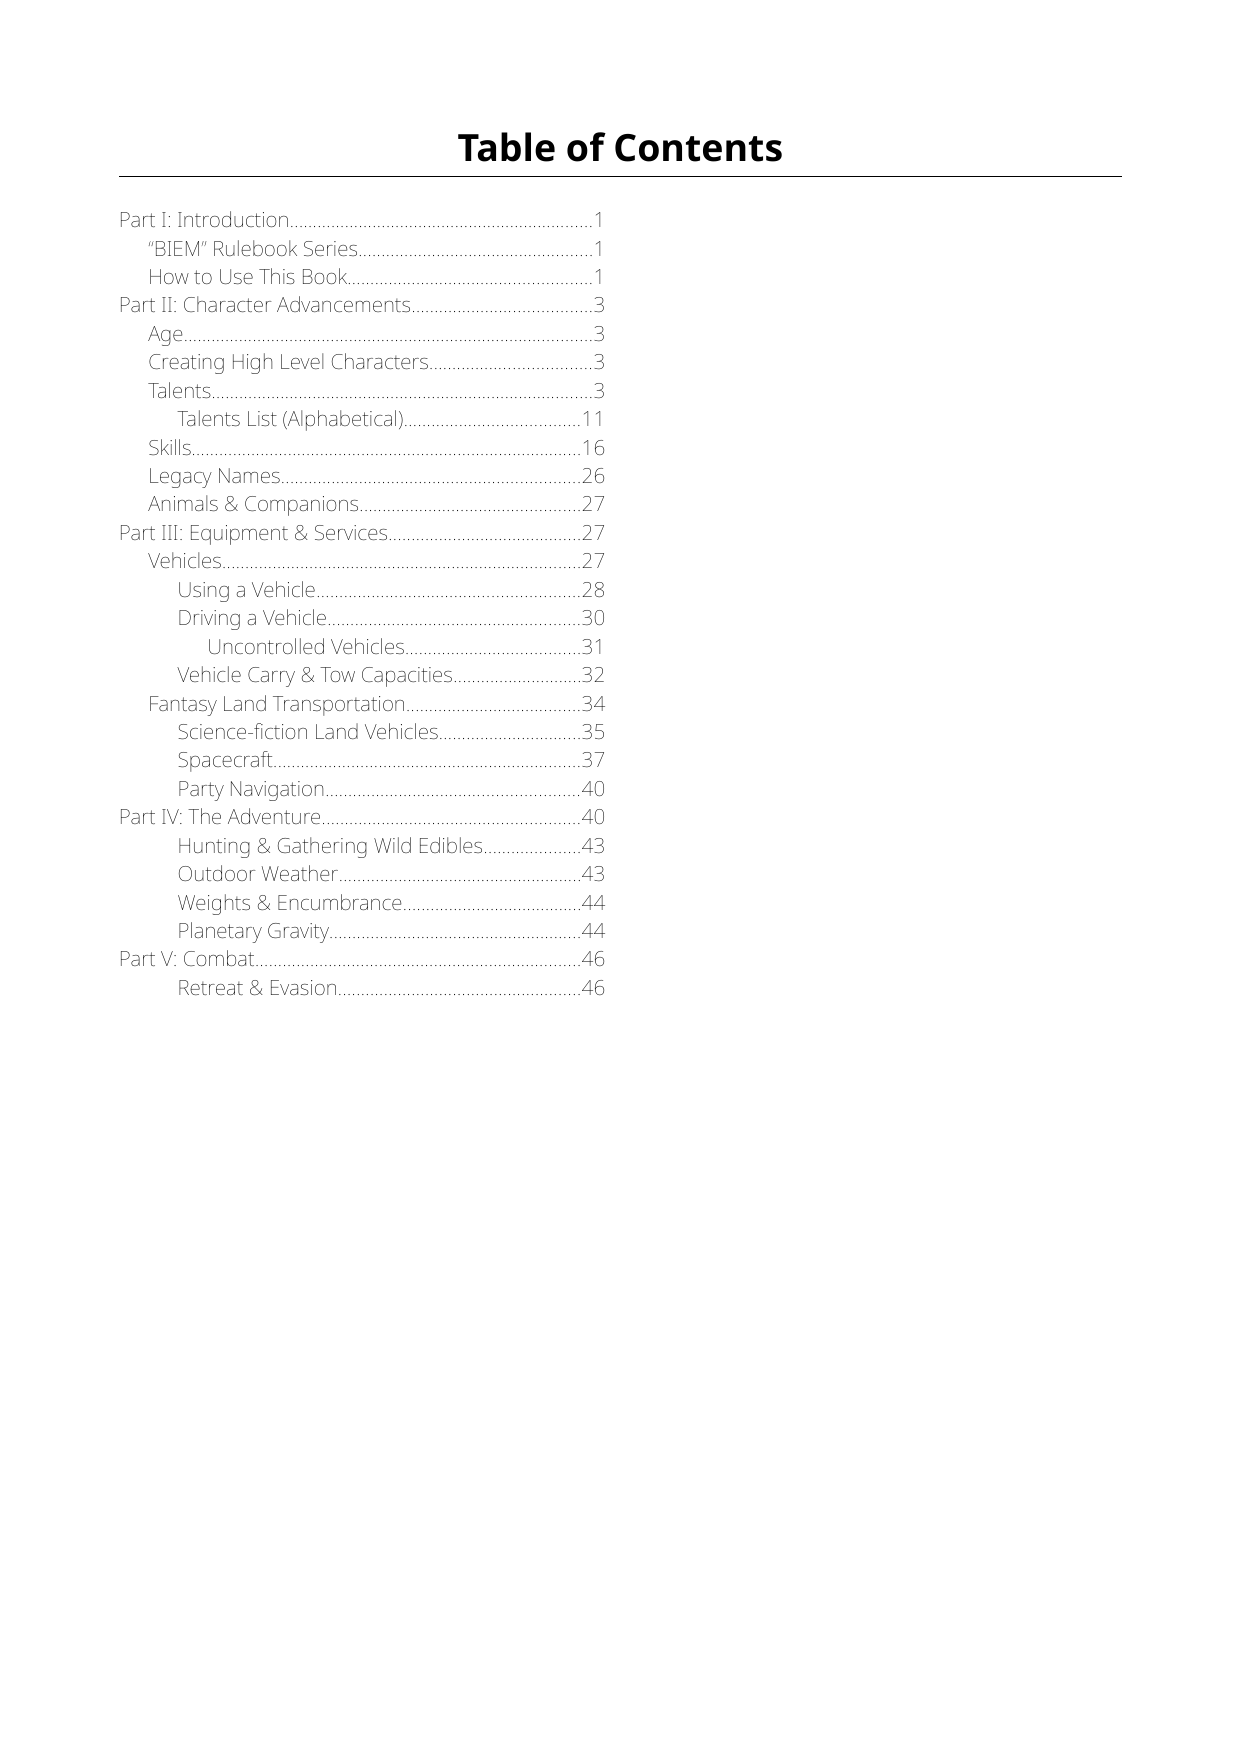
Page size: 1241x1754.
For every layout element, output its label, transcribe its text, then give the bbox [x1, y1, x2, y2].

text Hunting & Gathering Wild Edibles 43 [177, 831, 605, 859]
text Talents List (Alphabetical) 11 [177, 404, 605, 433]
text Using a Vehicle 28 [177, 575, 605, 603]
text Skills 16 [148, 433, 605, 461]
text Spacecraft 37 [177, 746, 605, 774]
text Animals & Companions 27 [148, 489, 605, 518]
text Part III: Equipment & Services 27 [118, 518, 605, 546]
text Science-fiction Land Vehicles 35 [177, 717, 605, 746]
text Part II: Character Advancements 3 [118, 291, 605, 319]
text Party Navigation 40 [177, 774, 605, 802]
text Legacy Names 26 [148, 461, 605, 489]
text Driving a Vehicle 30 [177, 603, 605, 632]
text Talents 3 [148, 376, 605, 404]
text Fantasy Land Transportation 34 [148, 689, 605, 717]
text Retreat & Evasion 46 [177, 973, 605, 1001]
text Part IV: The Adventure 40 [118, 802, 605, 831]
text “BIEM” Rulebook Series 1 [148, 234, 605, 262]
text Part I: Introduction 1 [118, 205, 605, 234]
text Creating High Level Characters 3 [148, 347, 605, 376]
text Outdoor Weather 43 [177, 859, 605, 888]
text How to Use This Book 1 [148, 262, 605, 291]
text Weights & Encumbrance 44 [177, 888, 605, 916]
text Vehicles 27 [148, 546, 605, 575]
text Uncontrolled Vehicles 31 [207, 632, 605, 660]
text Part V: Combat 46 [118, 944, 605, 973]
text Planetary Gravity 44 [177, 916, 605, 944]
text Age 3 [148, 319, 605, 347]
text Vehicle Carry & Tow Capacities 32 [177, 660, 605, 689]
